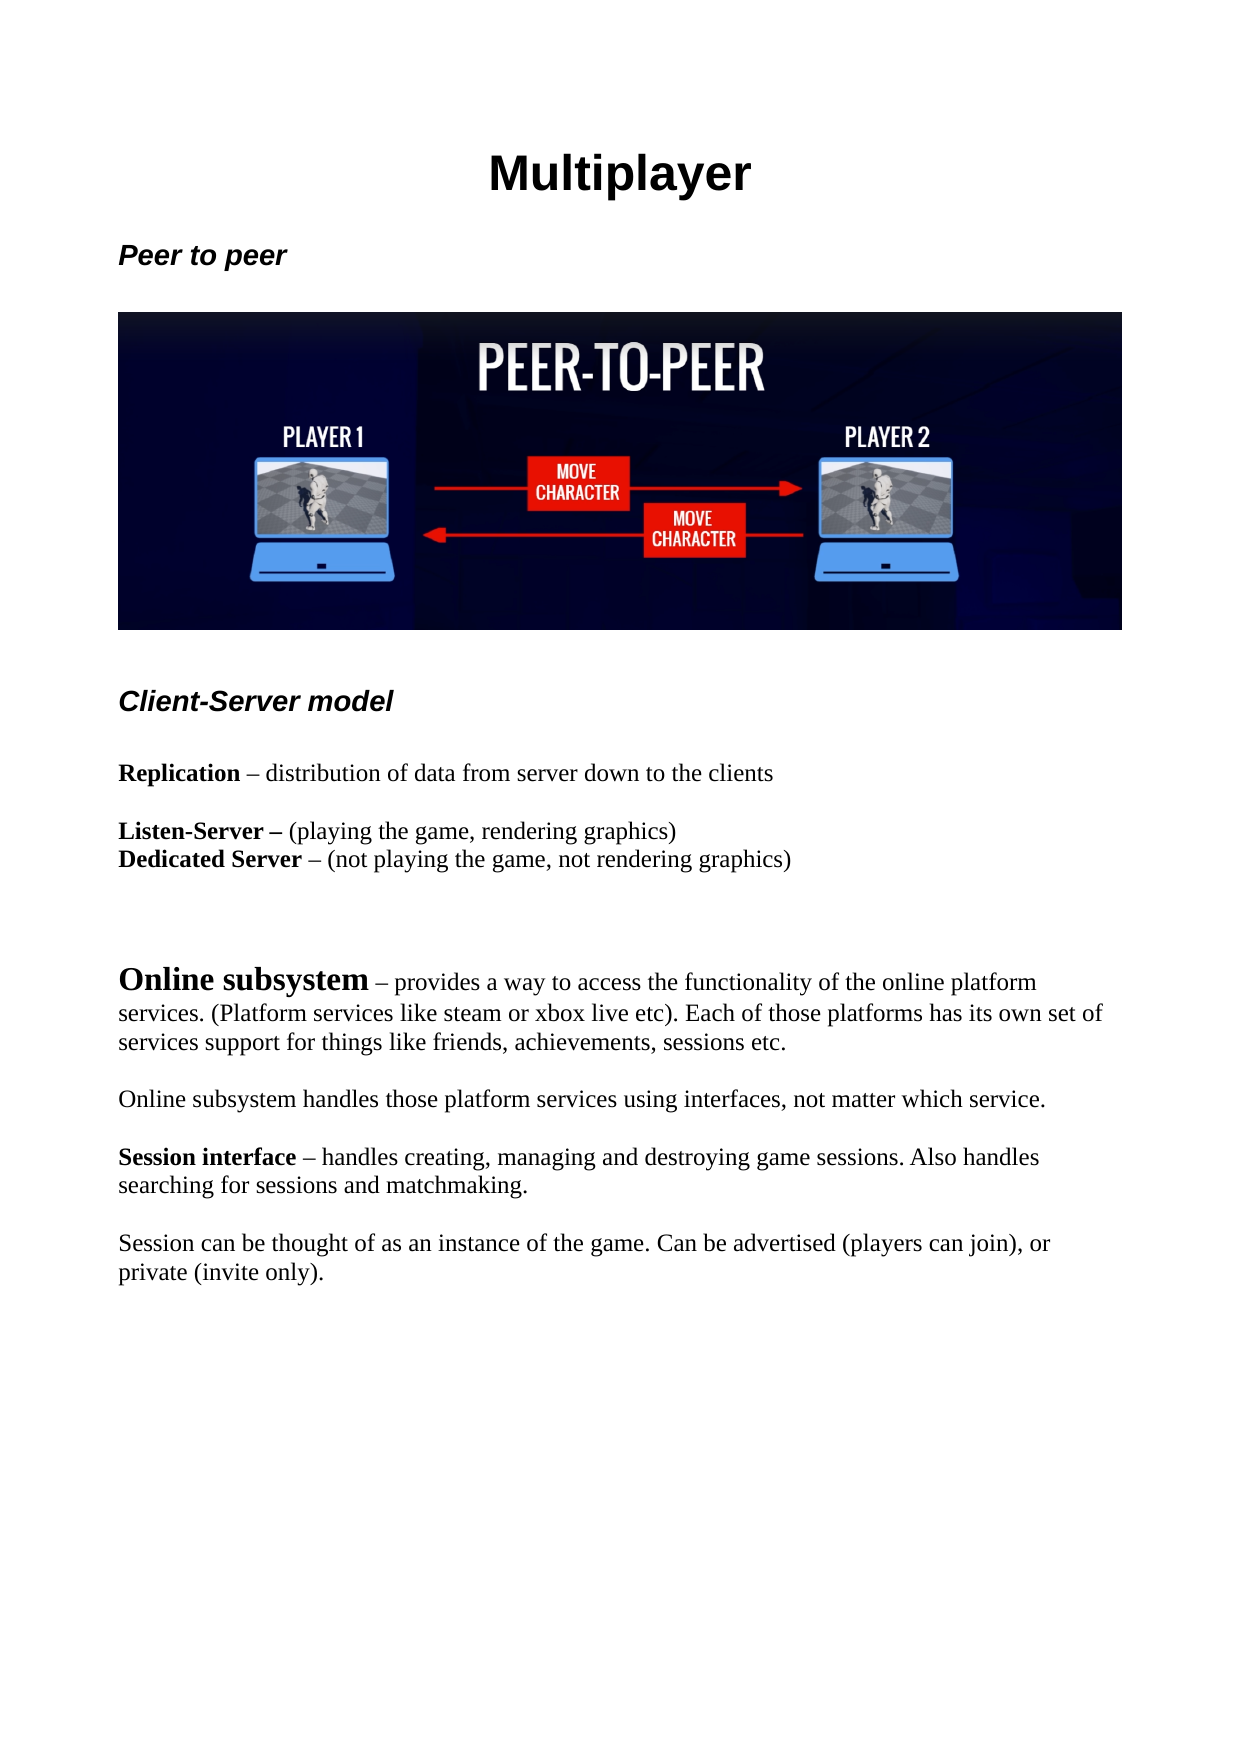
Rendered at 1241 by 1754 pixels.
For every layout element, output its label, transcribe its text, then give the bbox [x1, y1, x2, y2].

text Session can be thought of as an instance of the game. Can be advertised (players can join), or private (invite only). [118, 1228, 1122, 1285]
picture [118, 312, 1122, 630]
subtitle Client-Server model [118, 683, 1122, 717]
subtitle Multiplayer [118, 143, 1122, 201]
text Online subsystem handles those platform services using interfaces, not matter which service. [118, 1084, 1122, 1113]
text Replication – distribution of data from server down to the clients Listen-Server – (playing the game, rendering graphics) Dedicated Server – (not playing the game, not rendering graphics) [118, 729, 1122, 873]
text Online subsystem – provides a way to access the functionality of the online platform services. (Platform services like steam or xbox live etc). Each of those platforms has its own set of services support for things like friends, achievements, sessions etc. [118, 959, 1122, 1055]
subtitle Peer to peer [118, 238, 1122, 272]
text Session interface – handles creating, managing and destroying game sessions. Also handles searching for sessions and matchmaking. [118, 1142, 1122, 1199]
